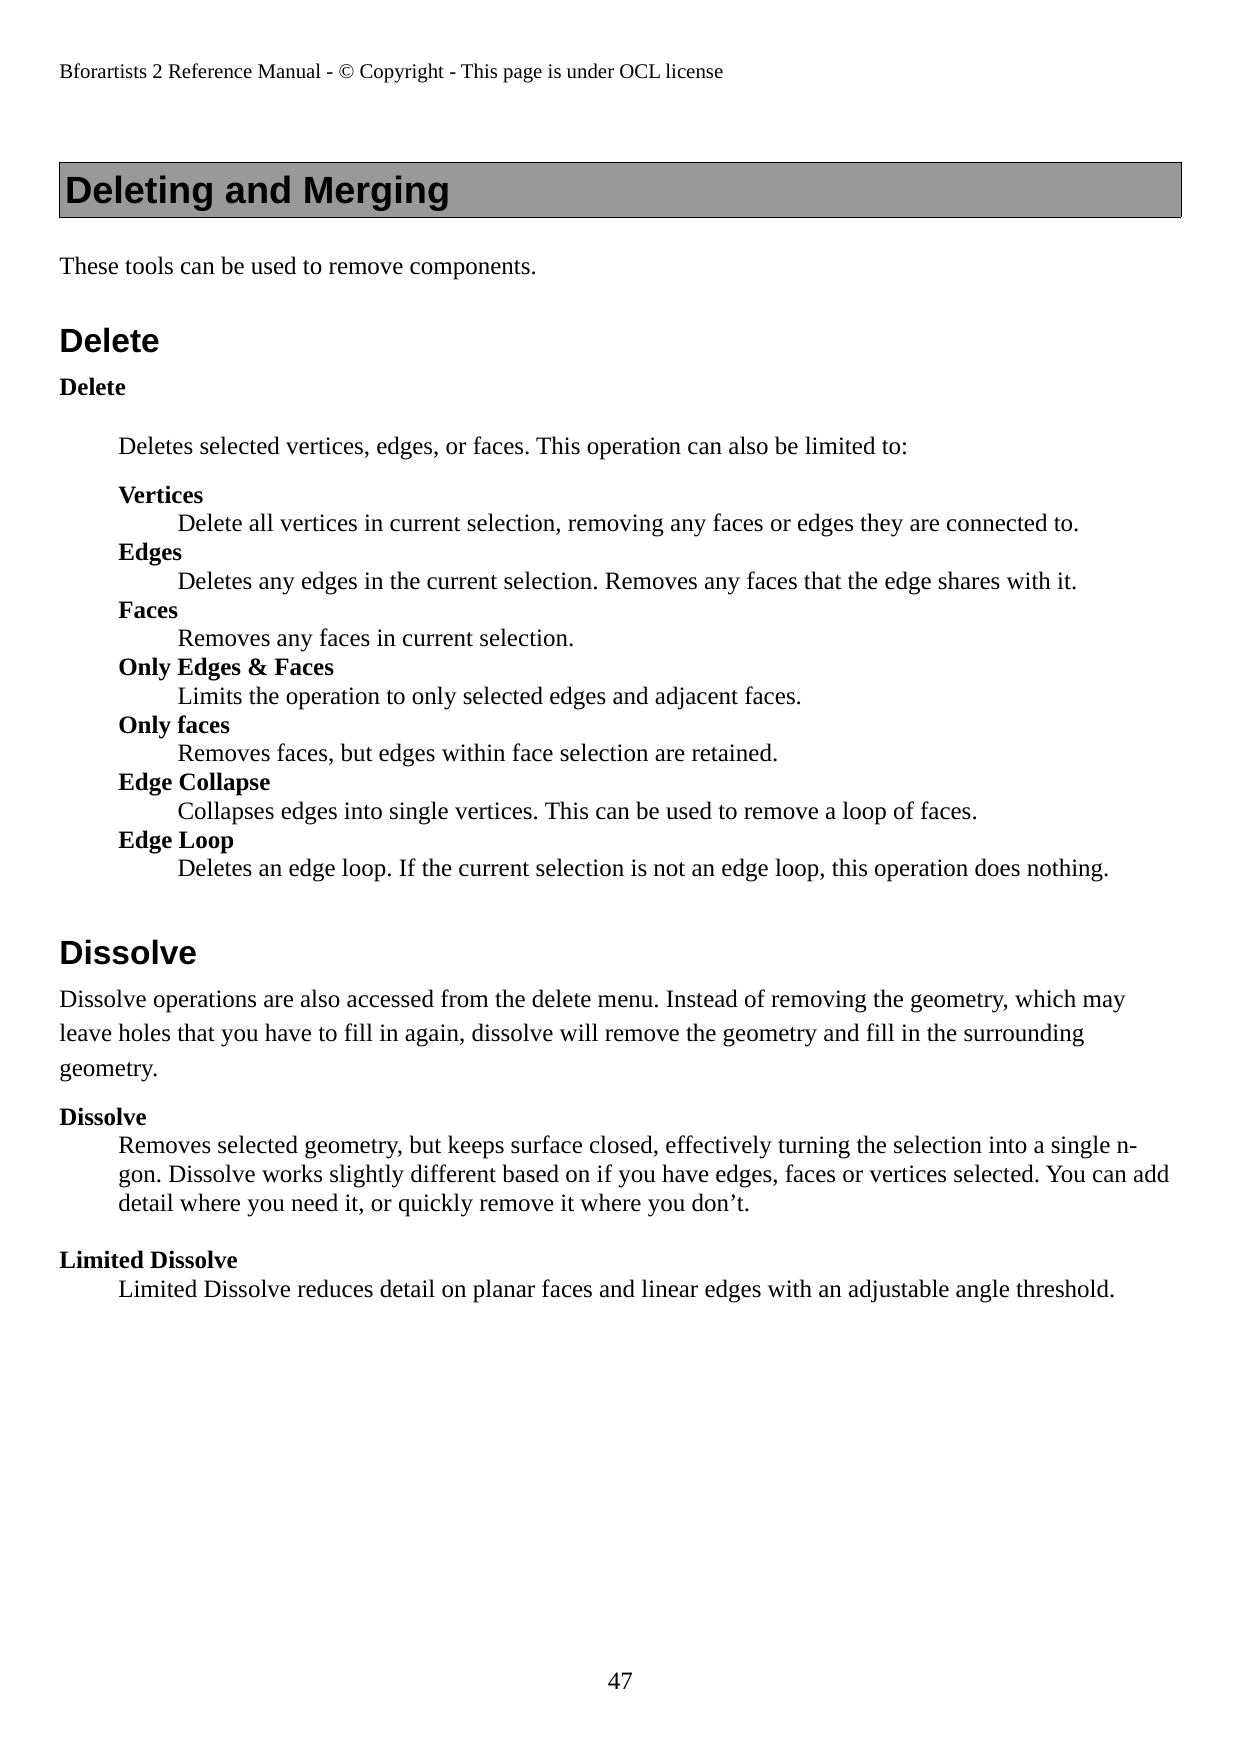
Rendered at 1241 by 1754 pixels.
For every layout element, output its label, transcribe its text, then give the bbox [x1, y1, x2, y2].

list Collapses edges into single vertices. This can be used to remove a loop of faces. [177, 796, 1181, 825]
subtitle Edges [118, 537, 1181, 566]
list Deletes an edge loop. If the current selection is not an edge loop, this operation does nothing. [177, 853, 1181, 882]
subtitle Delete [59, 372, 1181, 401]
subtitle Only Edges & Faces [118, 652, 1181, 681]
subtitle Only faces [118, 710, 1181, 738]
list Limited Dissolve reduces detail on planar faces and linear edges with an adjustable angle threshold. [118, 1274, 1181, 1303]
text These tools can be used to remove components. [59, 251, 1181, 280]
list Removes faces, but edges within face selection are retained. [177, 738, 1181, 767]
subtitle Vertices [118, 480, 1181, 508]
subtitle Dissolve [59, 933, 1181, 971]
text Dissolve operations are also accessed from the delete menu. Instead of removing the geometry, which may leave holes that you have to fill in again, dissolve will remove the geometry and fill in the surrounding geometry. [59, 984, 1181, 1081]
list Limits the operation to only selected edges and adjacent faces. [177, 681, 1181, 710]
list Removes selected geometry, but keeps surface closed, effectively turning the selection into a single n-gon. Dissolve works slightly different based on if you have edges, faces or vertices selected. You can add detail where you need it, or quickly remove it where you don’t. [118, 1131, 1181, 1246]
list Deletes any edges in the current selection. Removes any faces that the edge shares with it. [177, 566, 1181, 595]
subtitle Edge Loop [118, 825, 1181, 853]
list Removes any faces in current selection. [177, 623, 1181, 652]
text Deletes selected vertices, edges, or faces. This operation can also be limited to: [118, 431, 1181, 459]
subtitle Delete [59, 321, 1181, 360]
list Delete all vertices in current selection, removing any faces or edges they are connected to. [177, 508, 1181, 537]
subtitle Faces [118, 595, 1181, 623]
subtitle Dissolve [59, 1102, 1181, 1131]
subtitle Limited Dissolve [59, 1246, 1181, 1274]
subtitle Edge Collapse [118, 767, 1181, 796]
table_header Deleting and Merging [60, 163, 1181, 217]
